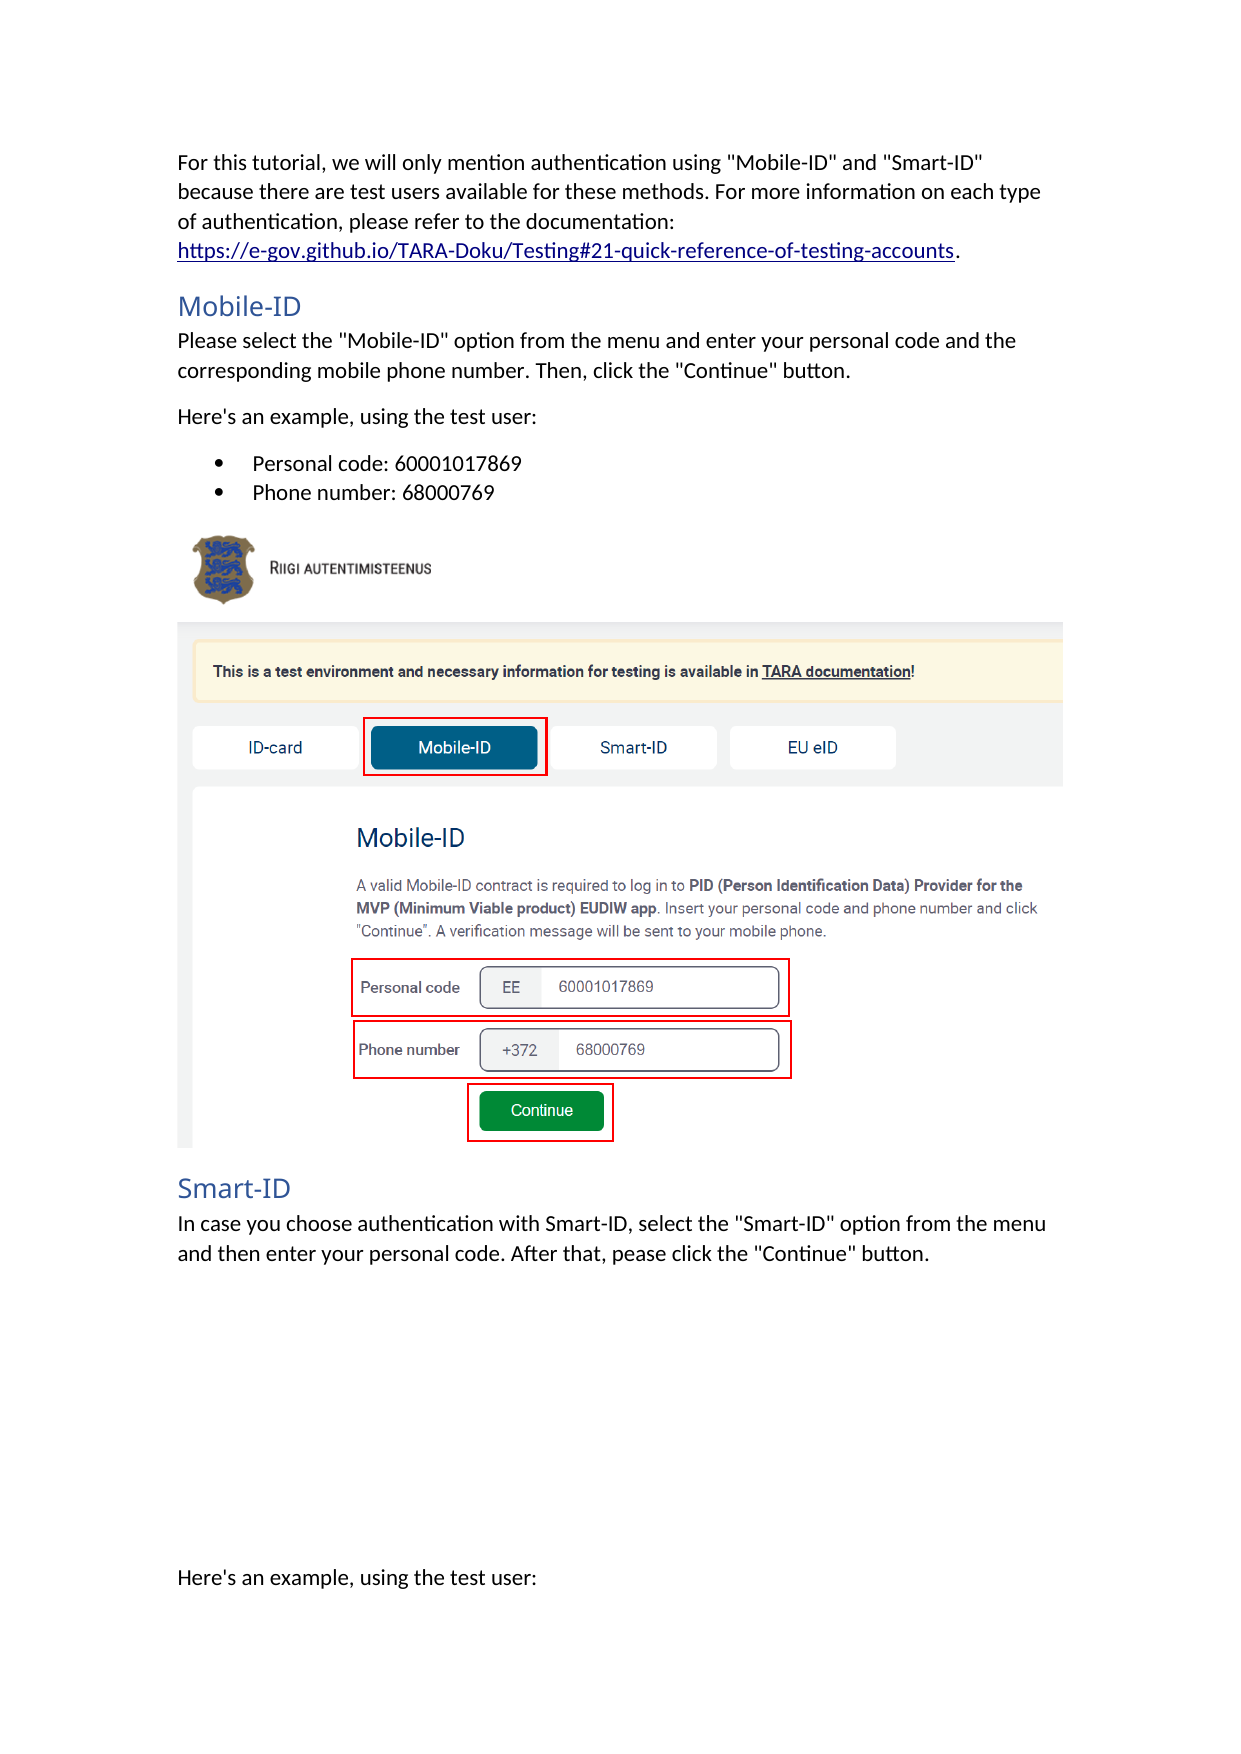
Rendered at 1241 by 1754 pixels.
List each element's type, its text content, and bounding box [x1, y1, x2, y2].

subtitle Mobile-ID [177, 287, 1063, 324]
text For this tutorial, we will only mention authentication using "Mobile-ID" and "Smart-ID" because there are test users available for these methods. For more information on each type of authentication, please refer to the documentation: https://e-gov.github.io/TARA-Doku/Testing#21-quick-reference-of-testing-accounts. [177, 148, 1063, 265]
text Please select the "Mobile-ID" option from the menu and enter your personal code and the corresponding mobile phone number. Then, click the "Continue" button. [177, 326, 1063, 384]
text Here's an example, using the test user: [177, 1563, 1063, 1591]
list Personal code: 60001017869 [215, 449, 1063, 477]
text In case you choose authentication with Smart-ID, select the "Smart-ID" option from the menu and then enter your personal code. After that, pease click the "Continue" button. [177, 1209, 1063, 1267]
text Here's an example, using the test user: [177, 402, 1063, 430]
list Phone number: 68000769 [215, 478, 1063, 506]
picture [177, 524, 1063, 1148]
subtitle Smart-ID [177, 1170, 1063, 1207]
